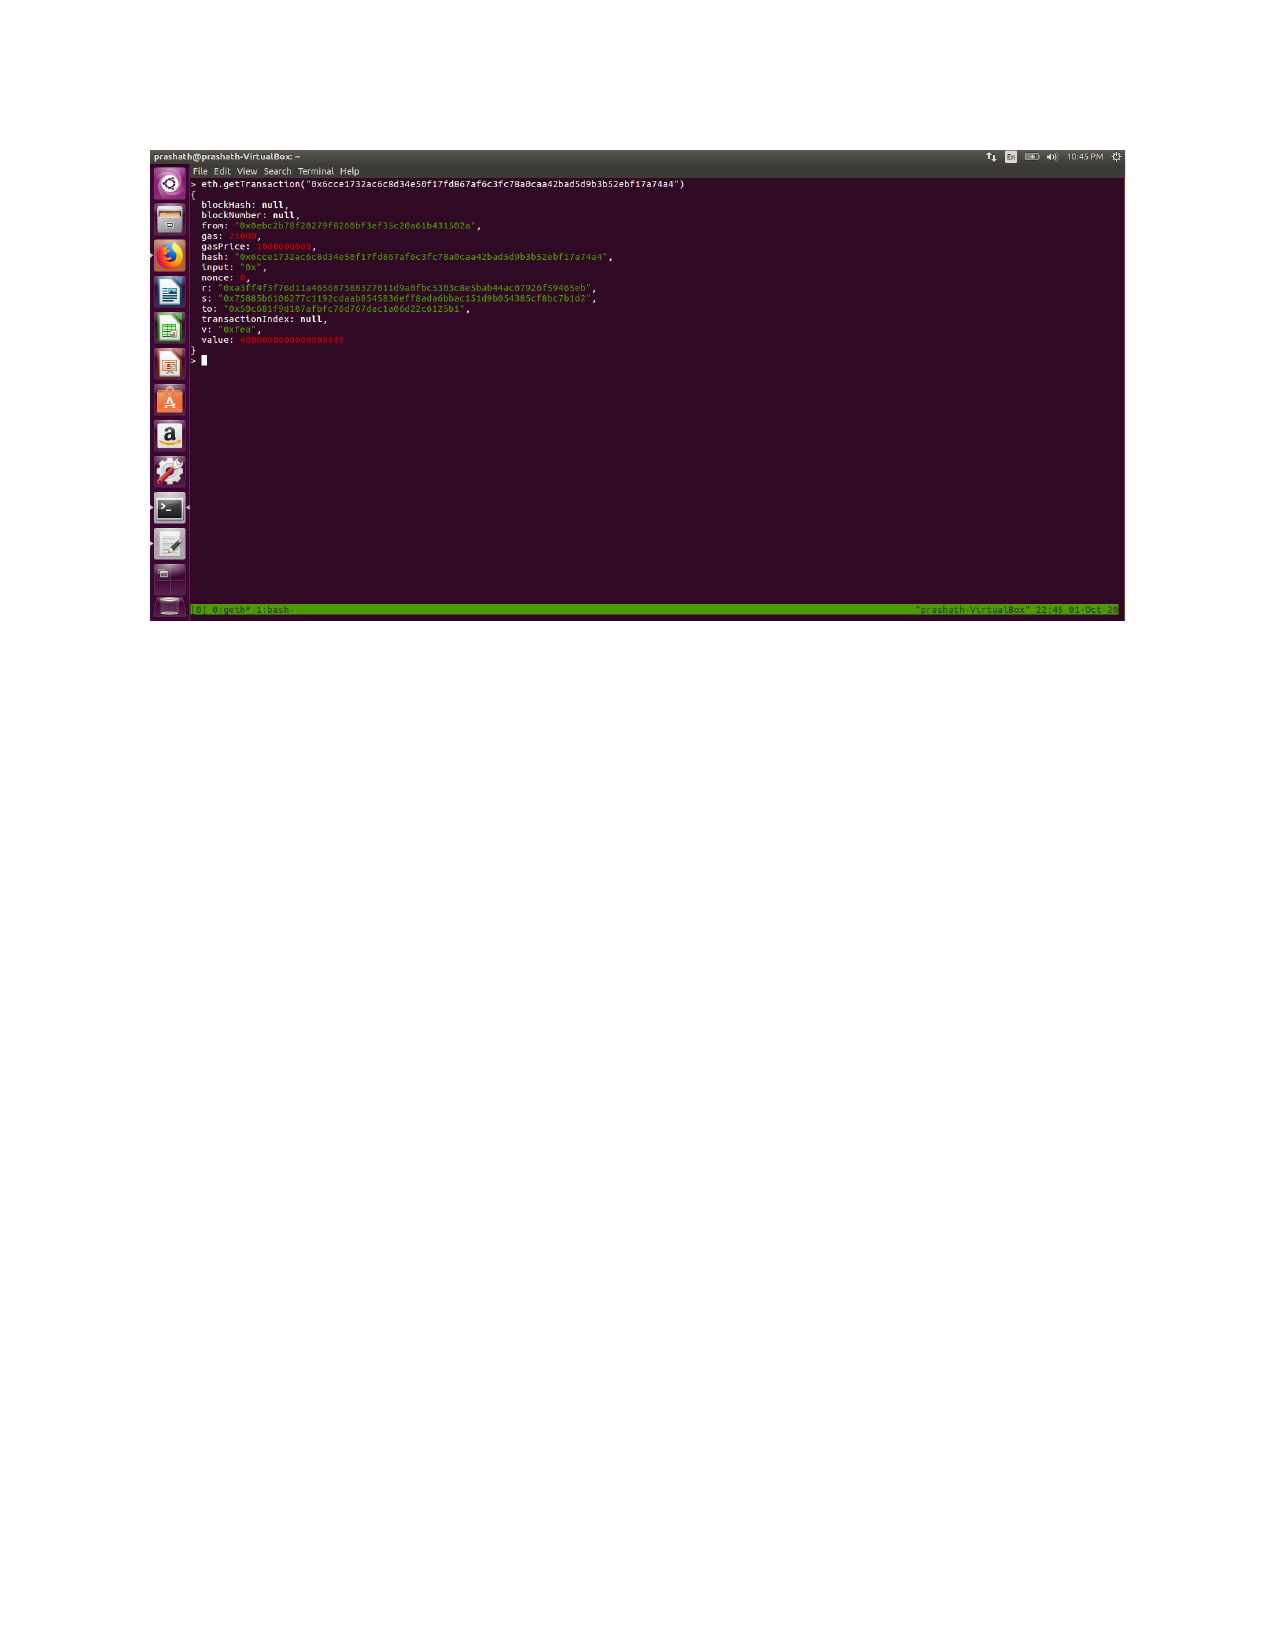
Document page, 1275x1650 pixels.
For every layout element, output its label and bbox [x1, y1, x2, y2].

picture [150, 150, 1125, 621]
